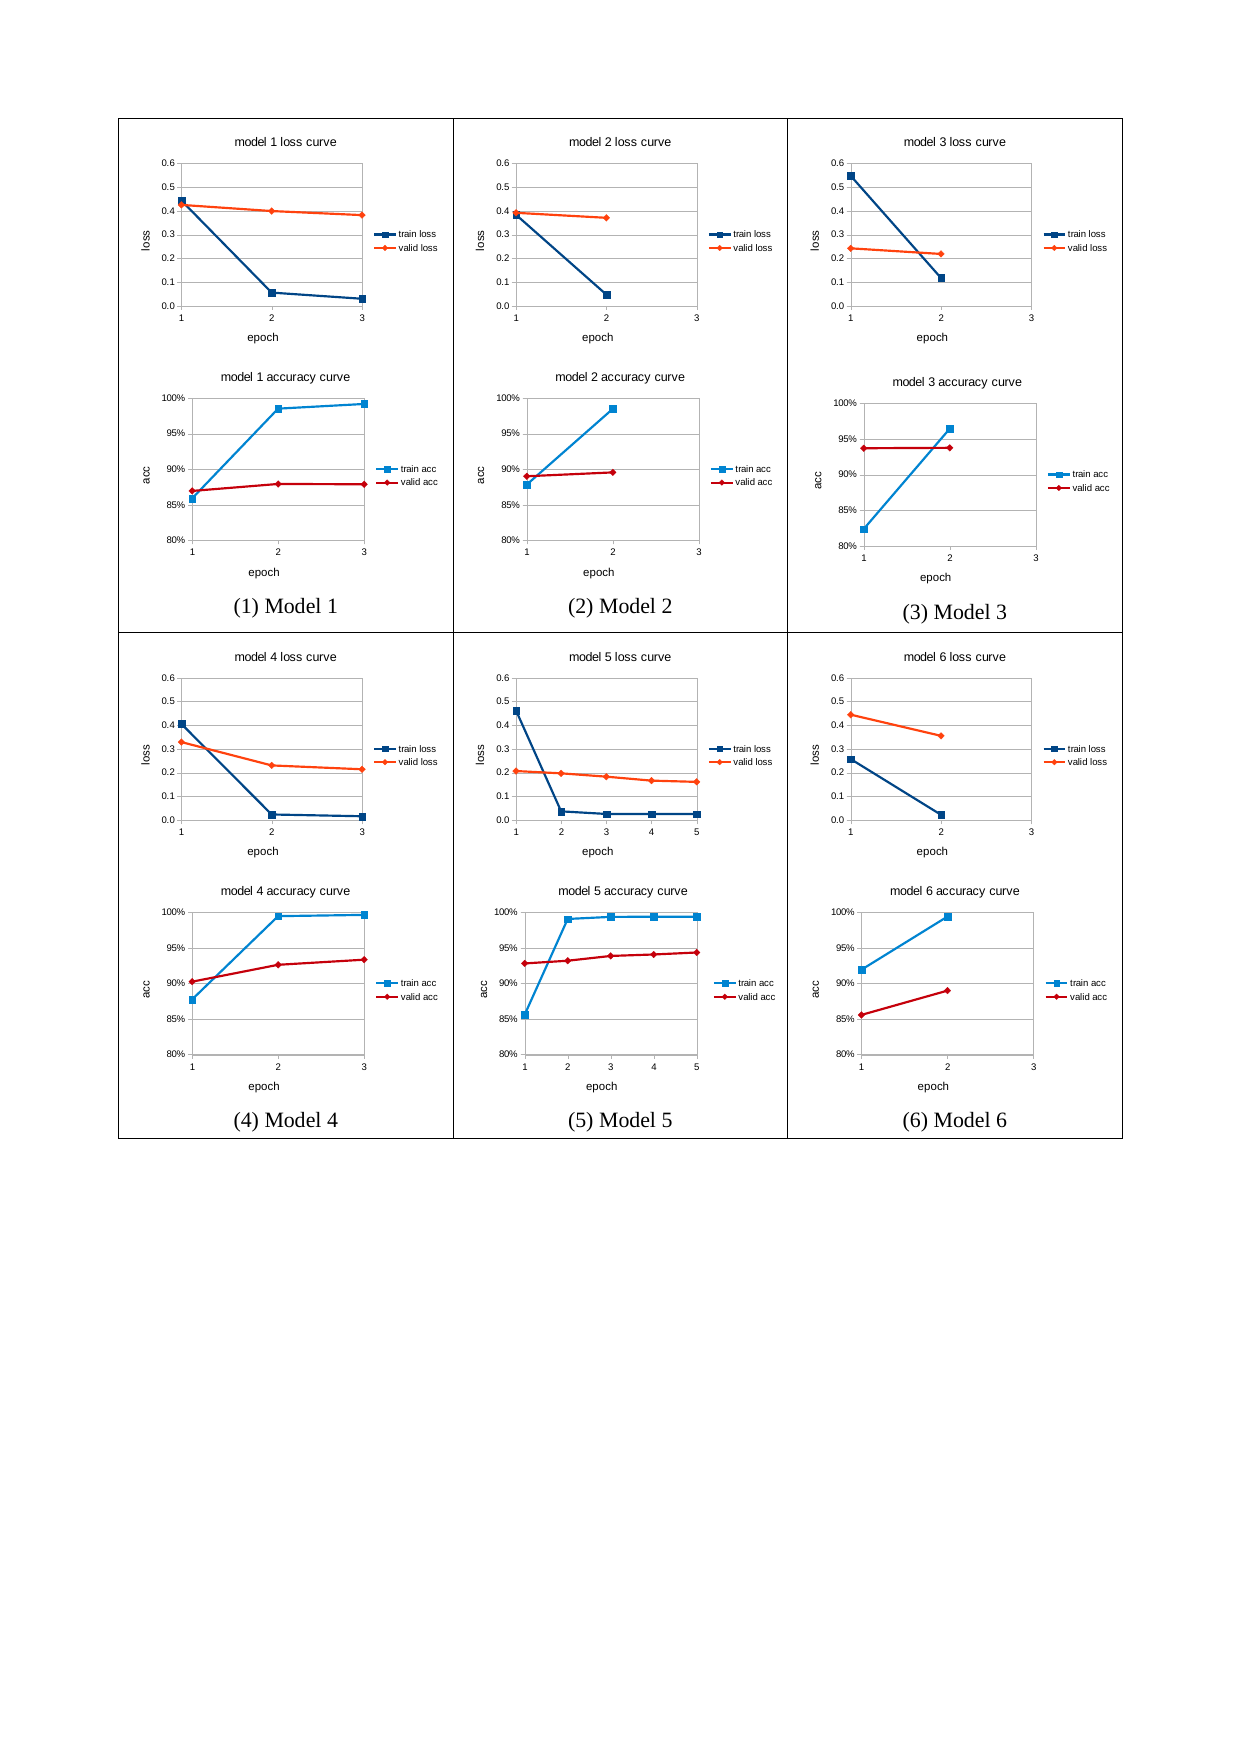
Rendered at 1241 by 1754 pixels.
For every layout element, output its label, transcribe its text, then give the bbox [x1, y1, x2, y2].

table_cell (6) Model 6 [788, 633, 1122, 1138]
table_header (3) Model 3 [788, 119, 1122, 632]
table_cell (4) Model 4 [119, 633, 453, 1138]
table_header (2) Model 2 [454, 119, 787, 632]
table_cell (5) Model 5 [454, 633, 787, 1138]
table_header (1) Model 1 [119, 119, 453, 632]
